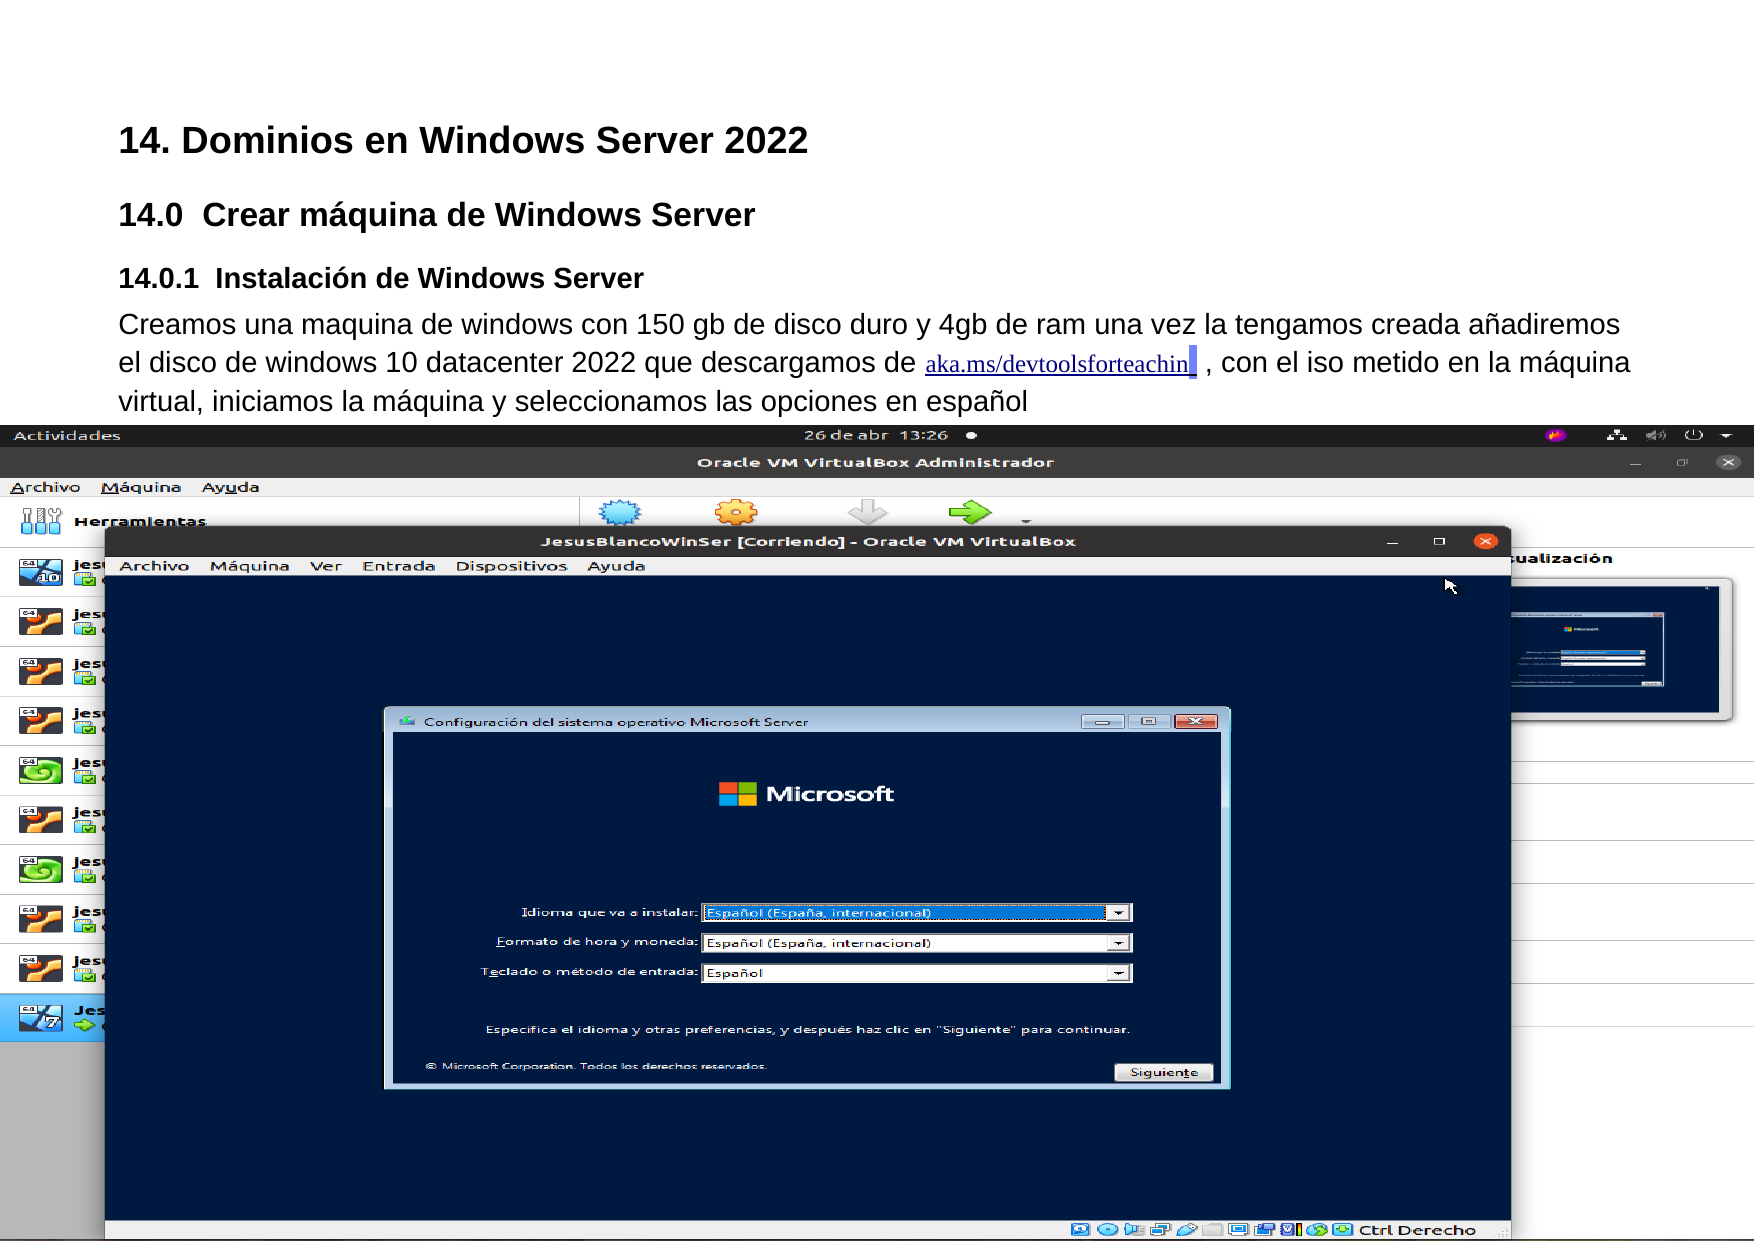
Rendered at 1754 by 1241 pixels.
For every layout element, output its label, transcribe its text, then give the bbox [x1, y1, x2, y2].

subtitle 14.0.1 Instalación de Windows Server [118, 261, 1636, 294]
picture [0, 425, 1754, 1241]
subtitle 14. Dominios en Windows Server 2022 [118, 118, 1636, 162]
subtitle 14.0 Crear máquina de Windows Server [118, 195, 1636, 234]
text Creamos una maquina de windows con 150 gb de disco duro y 4gb de ram una vez la tengamos creada añadiremos el disco de windows 10 datacenter 2022 que descargamos de aka.ms/devtoolsforteachin , con el iso metido en la máquina virtual, iniciamos la máquina y seleccionamos las opciones en español [118, 307, 1636, 417]
